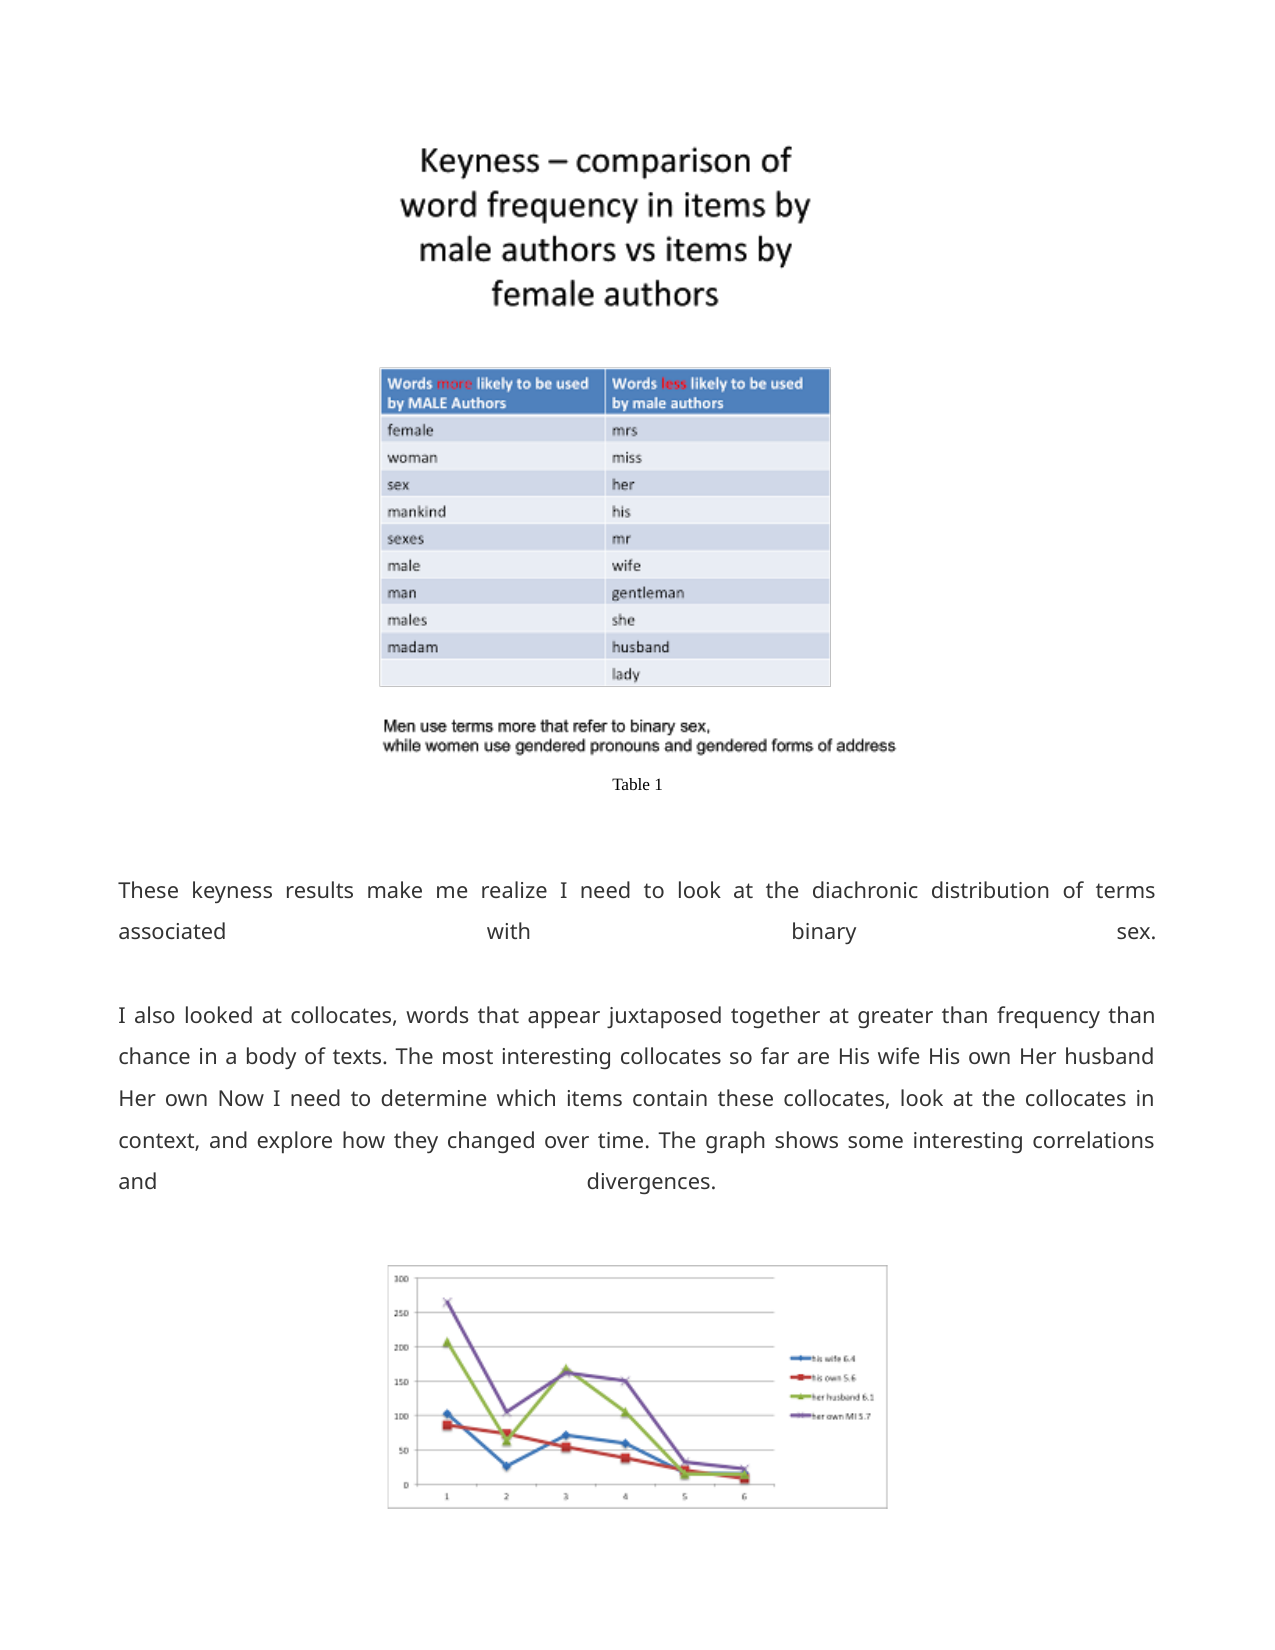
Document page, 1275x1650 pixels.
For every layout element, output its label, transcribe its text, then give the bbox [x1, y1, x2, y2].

text These keyness results make me realize I need to look at the diachronic distribution of terms associated with binary sex. I also looked at collocates, words that appear juxtaposed together at greater than frequency than chance in a body of texts. The most interesting collocates so far are His wife His own Her husband Her own Now I need to determine which items contain these collocates, look at the collocates in context, and explore how they changed over time. The graph shows some interesting correlations and divergences. [118, 874, 1157, 1238]
table_header [370, 1250, 905, 1524]
table_cell Table 1 [360, 774, 915, 794]
table_header [360, 118, 915, 774]
picture [387, 1265, 888, 1509]
picture [377, 133, 898, 759]
